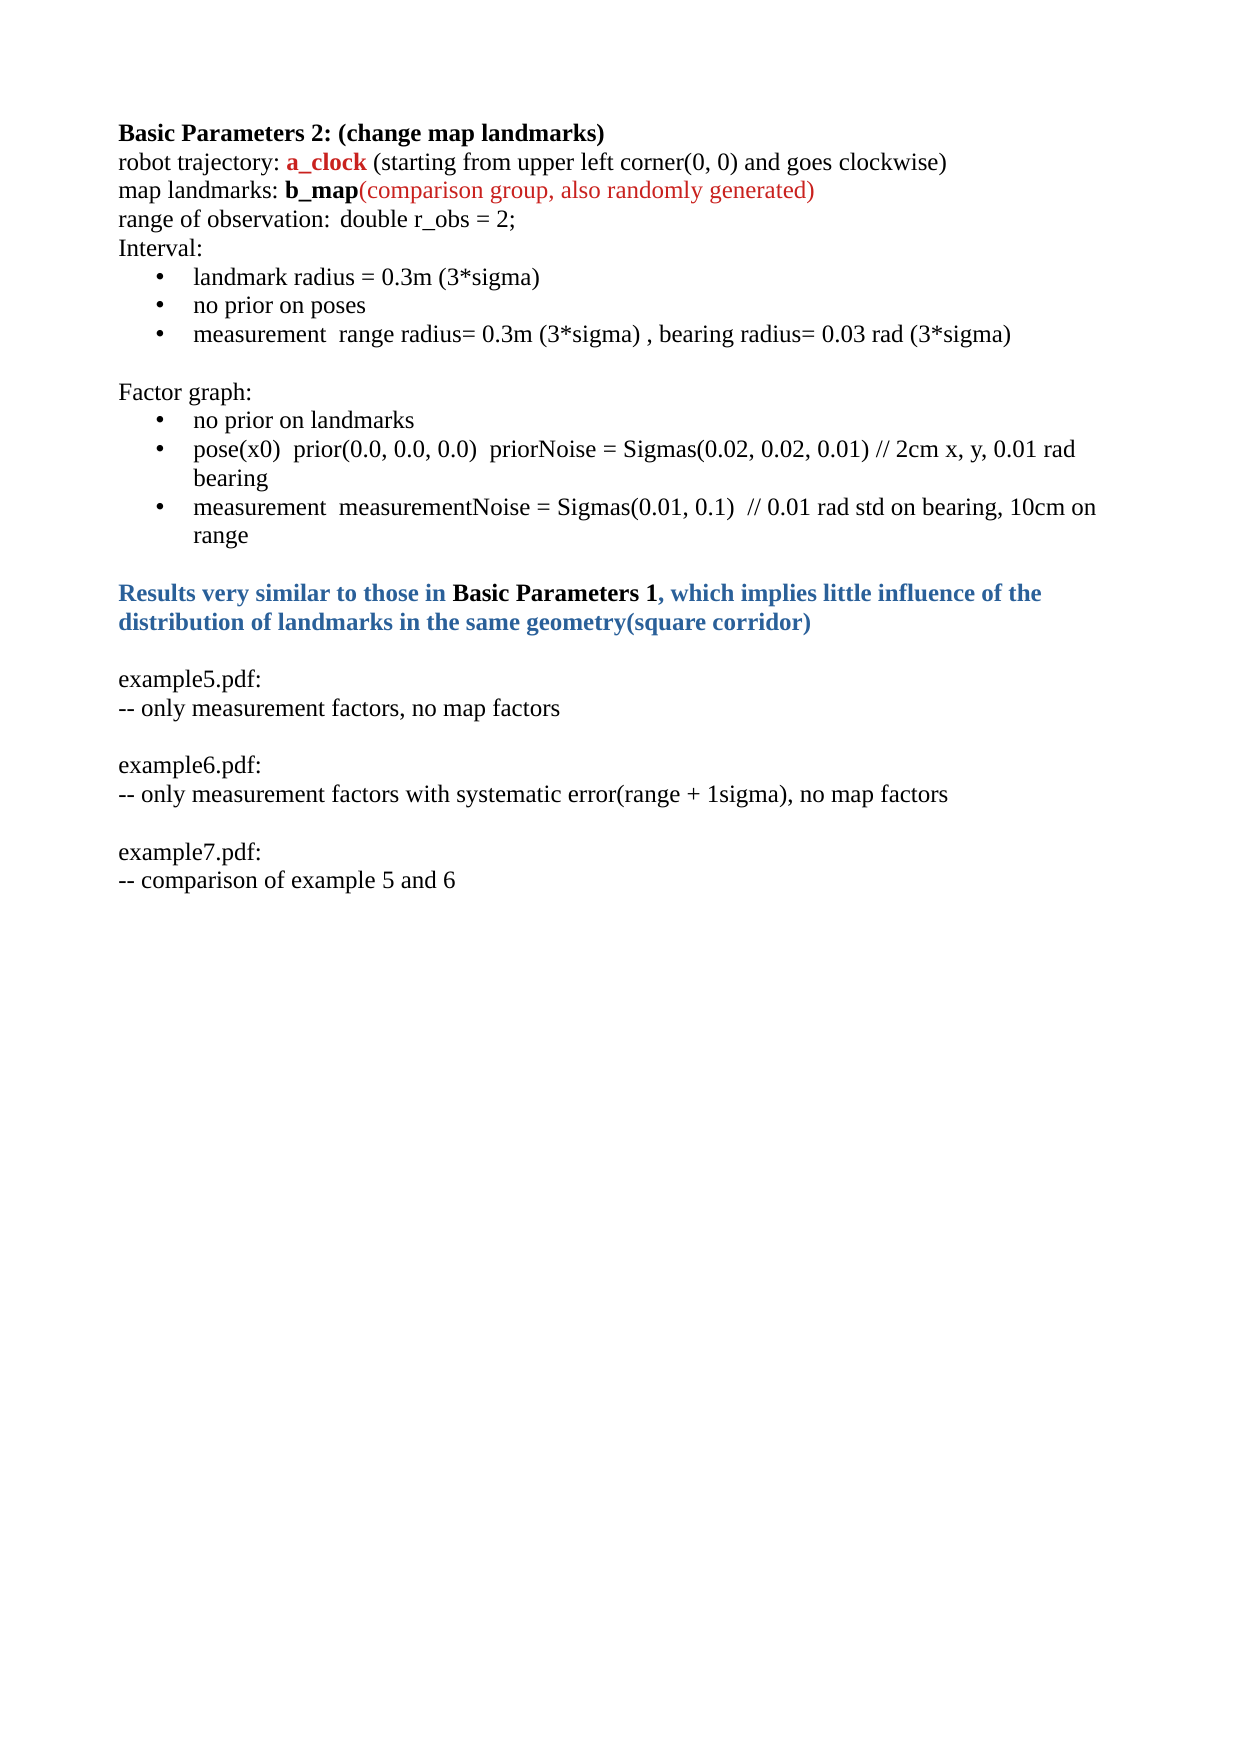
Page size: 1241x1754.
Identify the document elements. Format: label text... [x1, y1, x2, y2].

list no prior on poses [156, 291, 1122, 319]
text -- only measurement factors with systematic error(range + 1sigma), no map factors [118, 779, 1122, 808]
text map landmarks: b_map(comparison group, also randomly generated) [118, 176, 1122, 204]
text -- comparison of example 5 and 6 [118, 866, 1122, 894]
text Interval: [118, 233, 1122, 262]
text Results very similar to those in Basic Parameters 1, which implies little influence of the distribution of landmarks in the same geometry(square corridor) [118, 578, 1122, 636]
list landmark radius = 0.3m (3*sigma) [156, 262, 1122, 291]
text example5.pdf: [118, 664, 1122, 693]
list measurement measurementNoise = Sigmas(0.01, 0.1) // 0.01 rad std on bearing, 10cm on range [156, 492, 1122, 549]
text Basic Parameters 2: (change map landmarks) [118, 118, 1122, 147]
text Factor graph: [118, 377, 1122, 406]
list pose(x0) prior(0.0, 0.0, 0.0) priorNoise = Sigmas(0.02, 0.02, 0.01) // 2cm x, y, 0.01 rad bearing [156, 434, 1122, 492]
text robot trajectory: a_clock (starting from upper left corner(0, 0) and goes clockwise) [118, 147, 1122, 176]
text range of observation: double r_obs = 2; [118, 204, 1122, 233]
text example7.pdf: [118, 837, 1122, 866]
text example6.pdf: [118, 751, 1122, 779]
list no prior on landmarks [156, 406, 1122, 434]
list measurement range radius= 0.3m (3*sigma) , bearing radius= 0.03 rad (3*sigma) [156, 319, 1122, 348]
text -- only measurement factors, no map factors [118, 693, 1122, 722]
